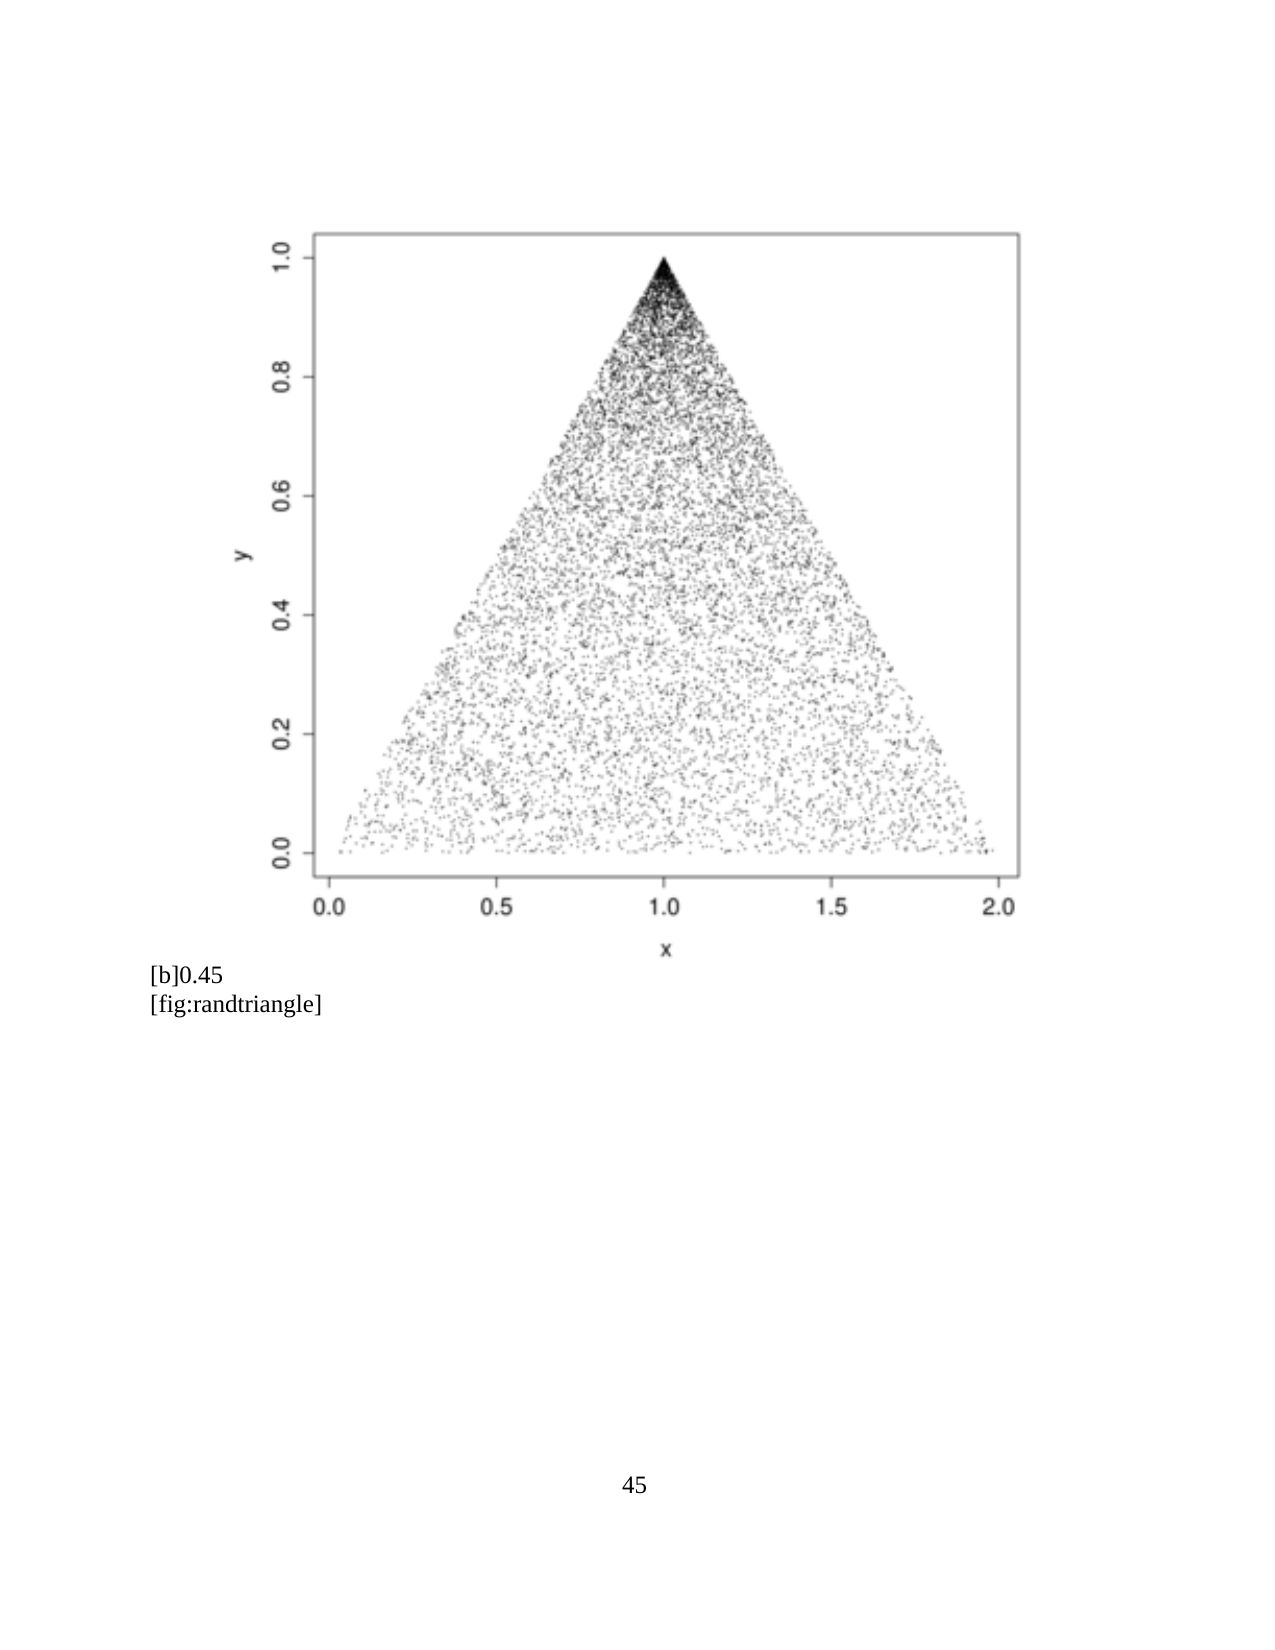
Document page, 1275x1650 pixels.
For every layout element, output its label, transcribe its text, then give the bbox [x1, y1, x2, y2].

text [b]0.45 [fig:randtriangle] [150, 150, 1125, 1017]
picture [229, 150, 1063, 984]
